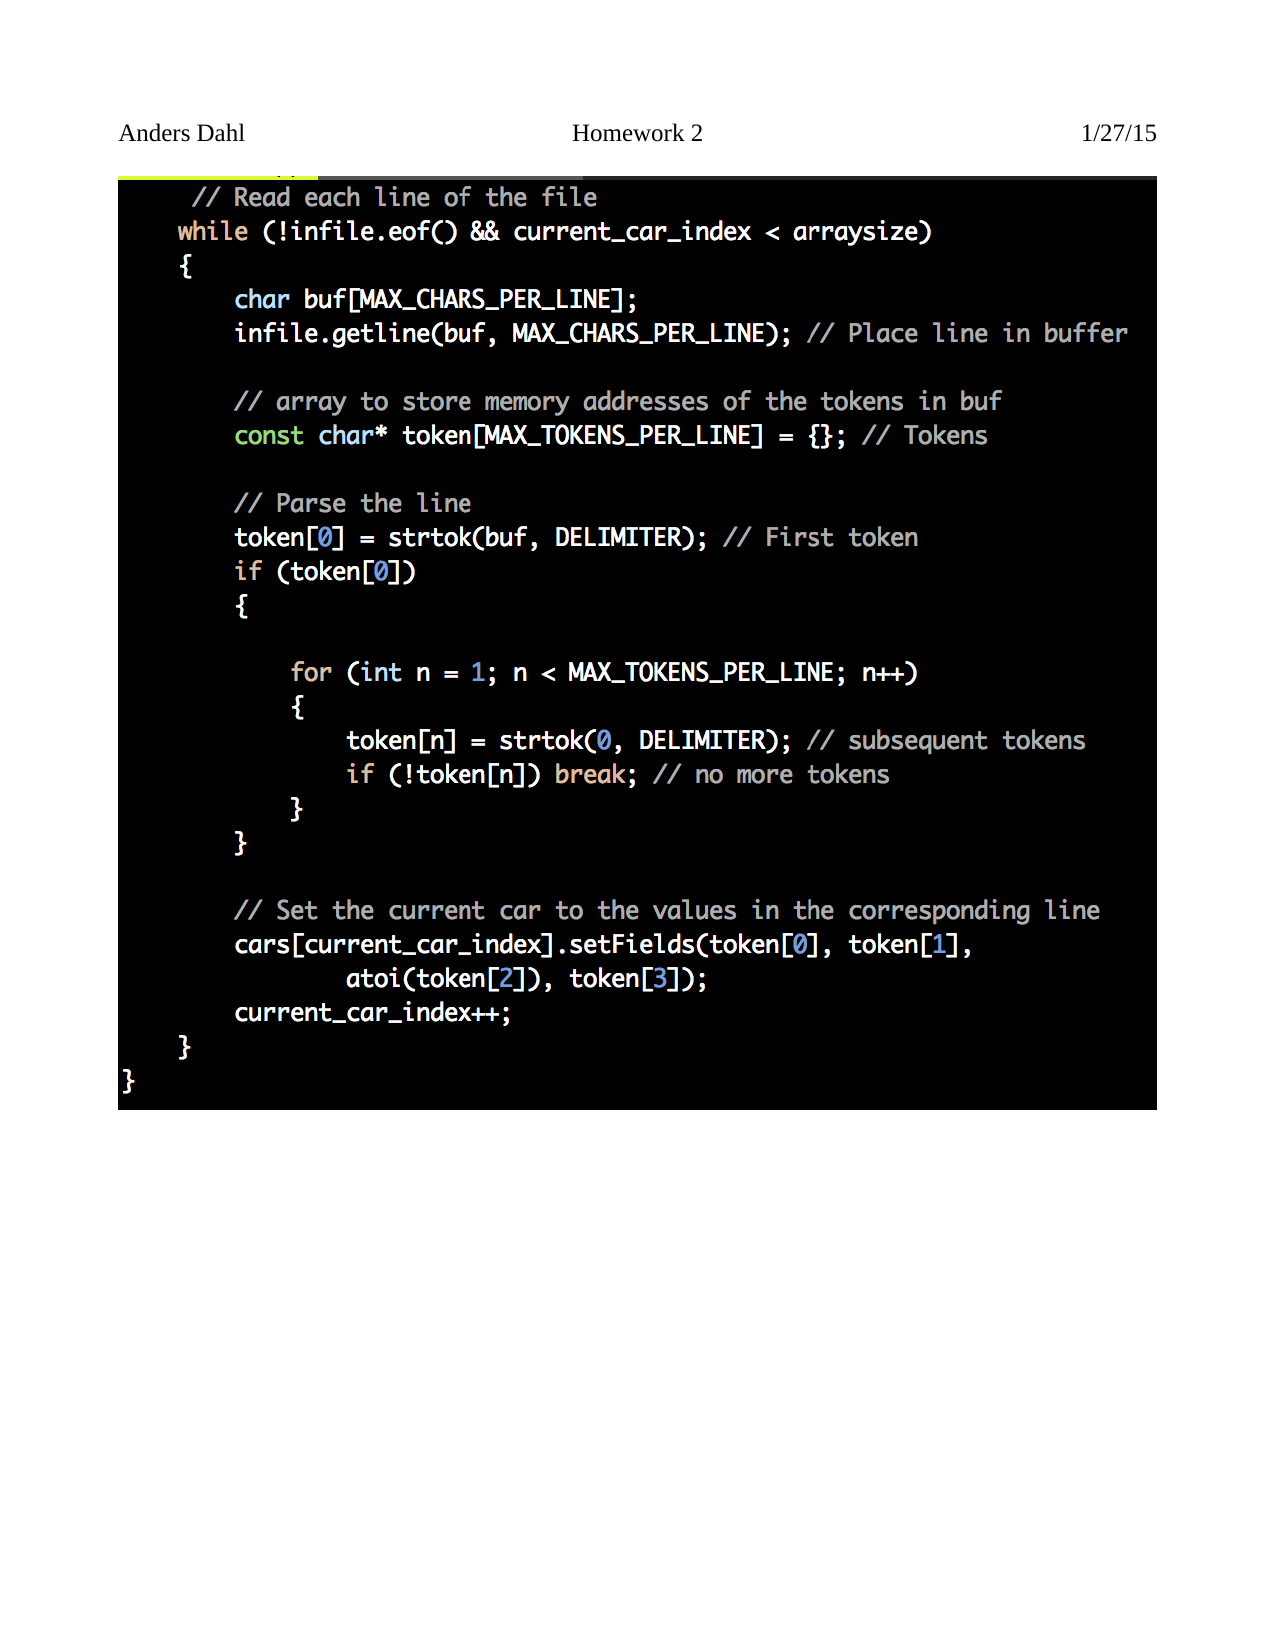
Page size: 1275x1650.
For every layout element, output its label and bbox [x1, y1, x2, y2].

picture [118, 176, 1157, 1110]
